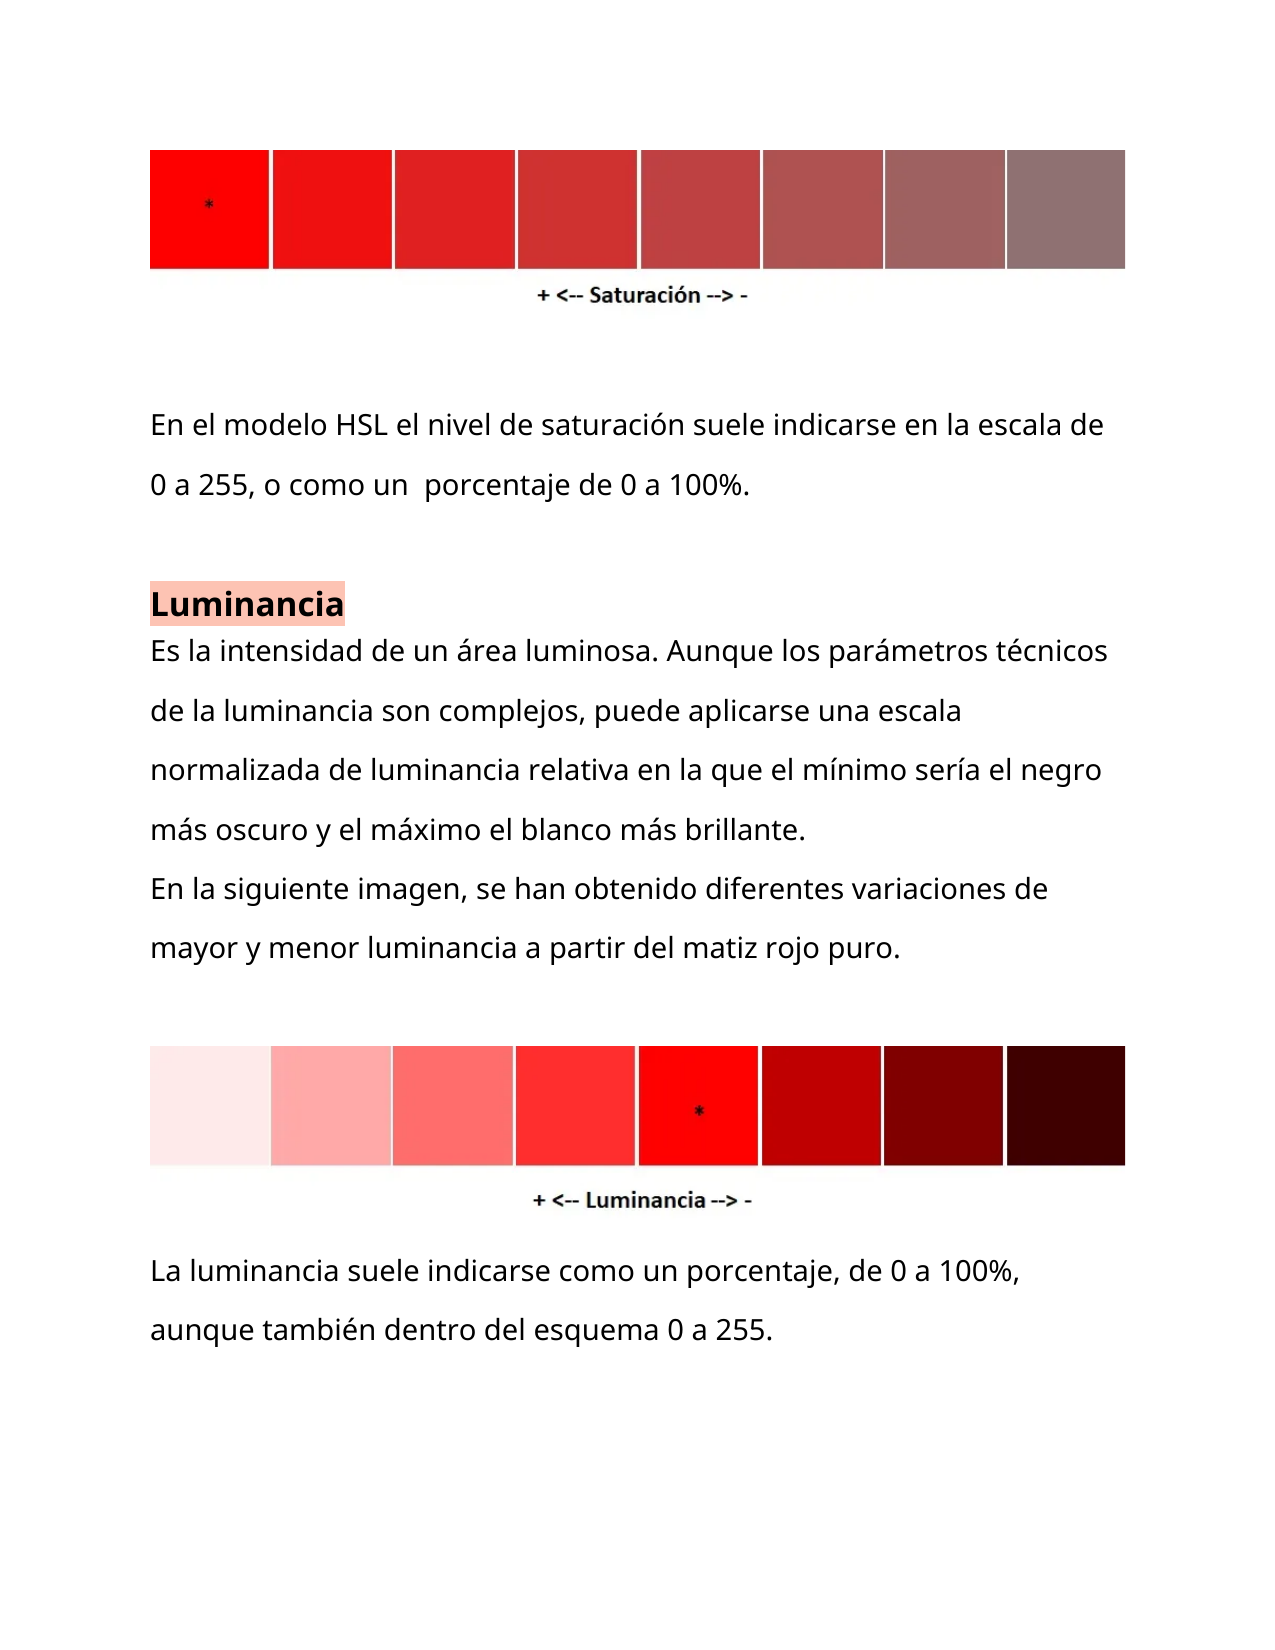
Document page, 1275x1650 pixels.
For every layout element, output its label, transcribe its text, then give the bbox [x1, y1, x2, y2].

text La luminancia suele indicarse como un porcentaje, de 0 a 100%, aunque también dentro del esquema 0 a 255. [150, 1250, 1125, 1349]
text En la siguiente imagen, se han obtenido diferentes variaciones de mayor y menor luminancia a partir del matiz rojo puro. [150, 868, 1125, 967]
picture [150, 1046, 1125, 1230]
text En el modelo HSL el nivel de saturación suele indicarse en la escala de 0 a 255, o como un porcentaje de 0 a 100%. [150, 404, 1125, 503]
subtitle Luminancia [345, 581, 1125, 626]
picture [150, 150, 1125, 325]
text Es la intensidad de un área luminosa. Aunque los parámetros técnicos de la luminancia son complejos, puede aplicarse una escala normalizada de luminancia relativa en la que el mínimo sería el negro más oscuro y el máximo el blanco más brillante. [150, 630, 1125, 848]
